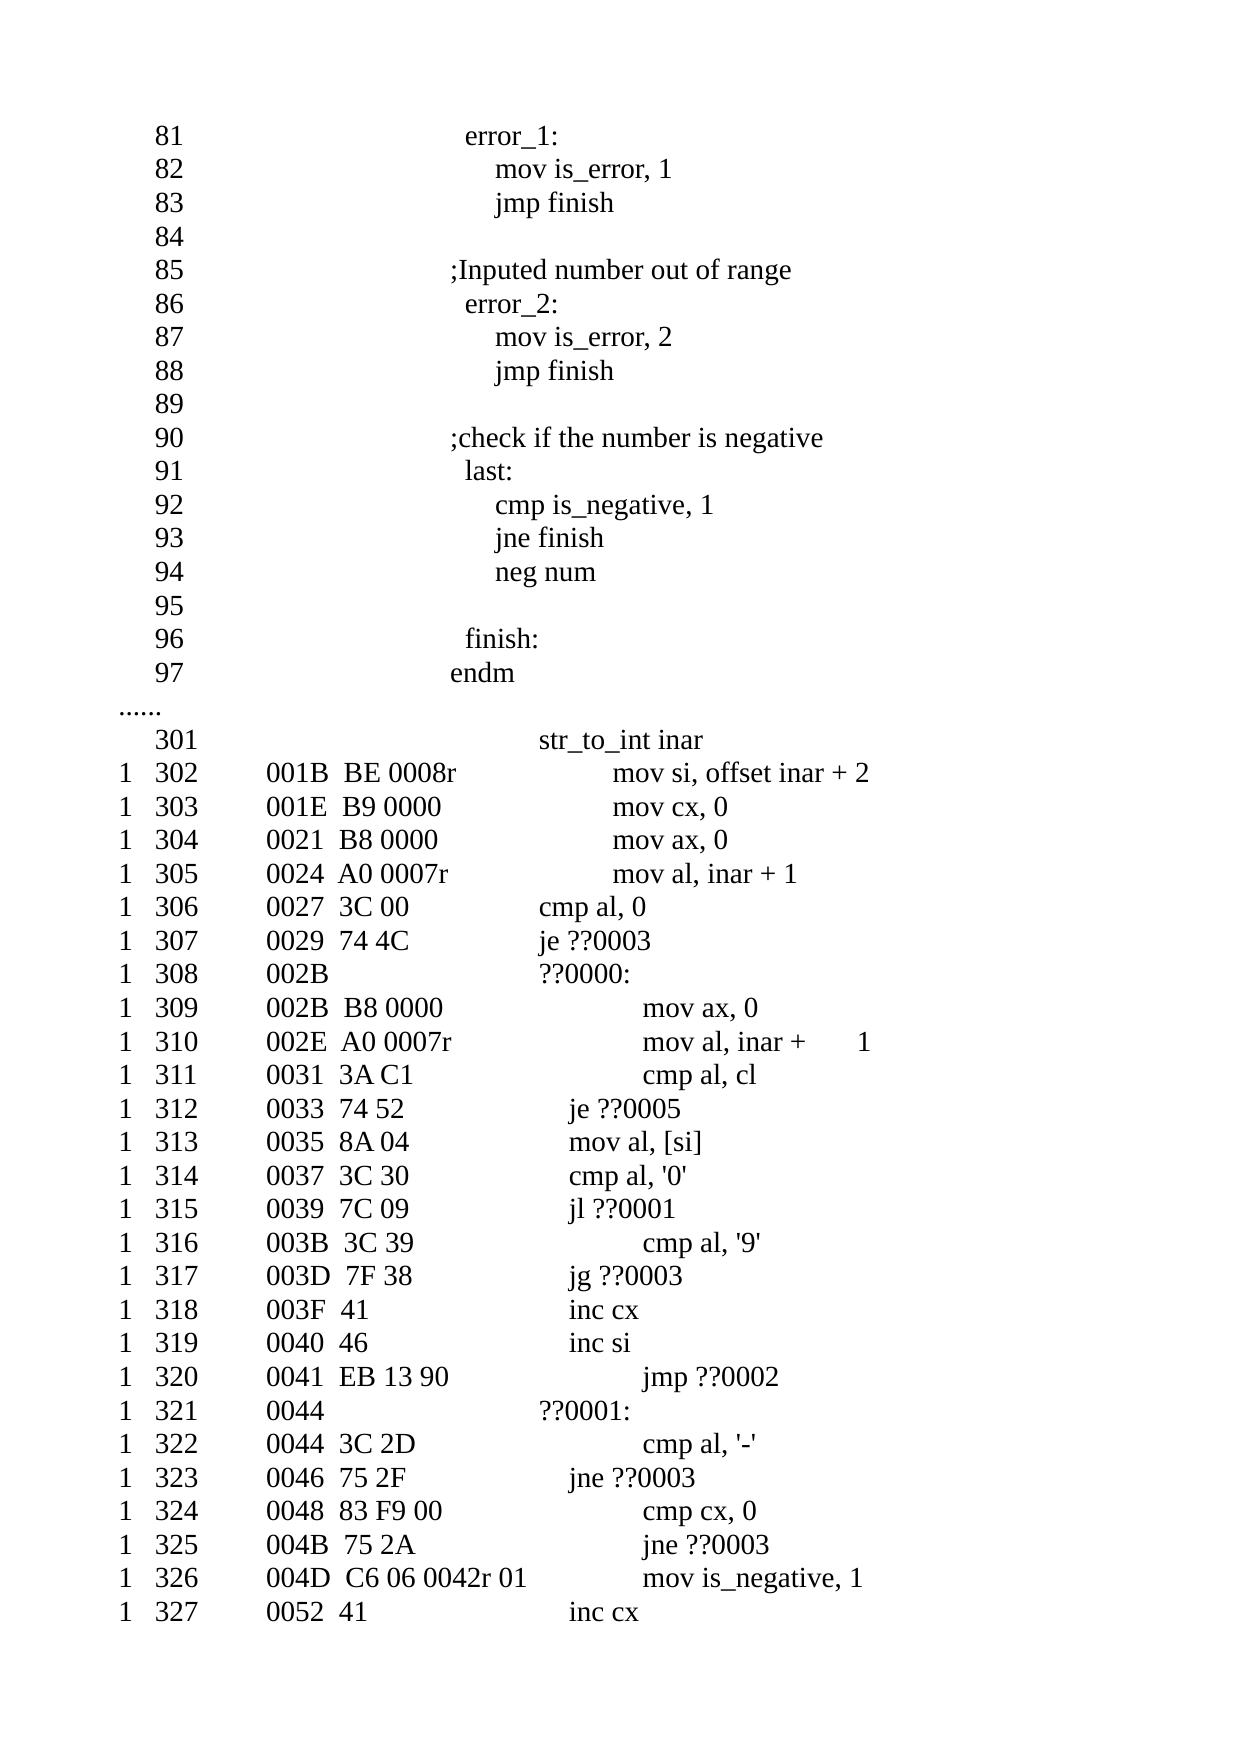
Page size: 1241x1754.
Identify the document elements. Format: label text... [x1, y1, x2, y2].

text 1 310 002E A0 0007r mov al, inar + 1 [118, 1024, 1122, 1057]
text 1 323 0046 75 2F jne ??0003 [118, 1460, 1122, 1493]
text ...... [118, 688, 1122, 722]
text 82 mov is_error, 1 [118, 152, 1122, 185]
text 95 [118, 588, 1122, 621]
text 88 jmp finish [118, 353, 1122, 386]
text 1 326 004D C6 06 0042r 01 mov is_negative, 1 [118, 1560, 1122, 1594]
text 85 ;Inputed number out of range [118, 252, 1122, 286]
text 86 error_2: [118, 286, 1122, 319]
text 84 [118, 219, 1122, 252]
text 1 312 0033 74 52 je ??0005 [118, 1091, 1122, 1124]
text 1 304 0021 B8 0000 mov ax, 0 [118, 822, 1122, 856]
text 1 307 0029 74 4C je ??0003 [118, 923, 1122, 957]
text 96 finish: [118, 621, 1122, 655]
text 1 321 0044 ??0001: [118, 1393, 1122, 1426]
text 1 305 0024 A0 0007r mov al, inar + 1 [118, 856, 1122, 889]
text 1 325 004B 75 2A jne ??0003 [118, 1527, 1122, 1560]
text 87 mov is_error, 2 [118, 319, 1122, 353]
text 1 317 003D 7F 38 jg ??0003 [118, 1258, 1122, 1292]
text 301 str_to_int inar [118, 722, 1122, 755]
text 93 jne finish [118, 521, 1122, 554]
text 1 313 0035 8A 04 mov al, [si] [118, 1124, 1122, 1158]
text 83 jmp finish [118, 185, 1122, 219]
text 1 309 002B B8 0000 mov ax, 0 [118, 990, 1122, 1024]
text 1 320 0041 EB 13 90 jmp ??0002 [118, 1359, 1122, 1393]
text 1 308 002B ??0000: [118, 957, 1122, 990]
text 1 311 0031 3A C1 cmp al, cl [118, 1057, 1122, 1091]
text 1 327 0052 41 inc cx [118, 1594, 1122, 1627]
text 92 cmp is_negative, 1 [118, 487, 1122, 521]
text 89 [118, 386, 1122, 420]
text 94 neg num [118, 554, 1122, 588]
text 90 ;check if the number is negative [118, 420, 1122, 453]
text 1 324 0048 83 F9 00 cmp cx, 0 [118, 1493, 1122, 1527]
text 81 error_1: [118, 118, 1122, 152]
text 1 302 001B BE 0008r mov si, offset inar + 2 [118, 755, 1122, 789]
text 1 314 0037 3C 30 cmp al, '0' [118, 1158, 1122, 1191]
text 1 303 001E B9 0000 mov cx, 0 [118, 789, 1122, 822]
text 1 322 0044 3C 2D cmp al, '-' [118, 1426, 1122, 1460]
text 1 306 0027 3C 00 cmp al, 0 [118, 889, 1122, 923]
text 91 last: [118, 453, 1122, 487]
text 1 319 0040 46 inc si [118, 1326, 1122, 1359]
text 1 315 0039 7C 09 jl ??0001 [118, 1191, 1122, 1225]
text 1 316 003B 3C 39 cmp al, '9' [118, 1225, 1122, 1258]
text 97 endm [118, 655, 1122, 688]
text 1 318 003F 41 inc cx [118, 1292, 1122, 1326]
